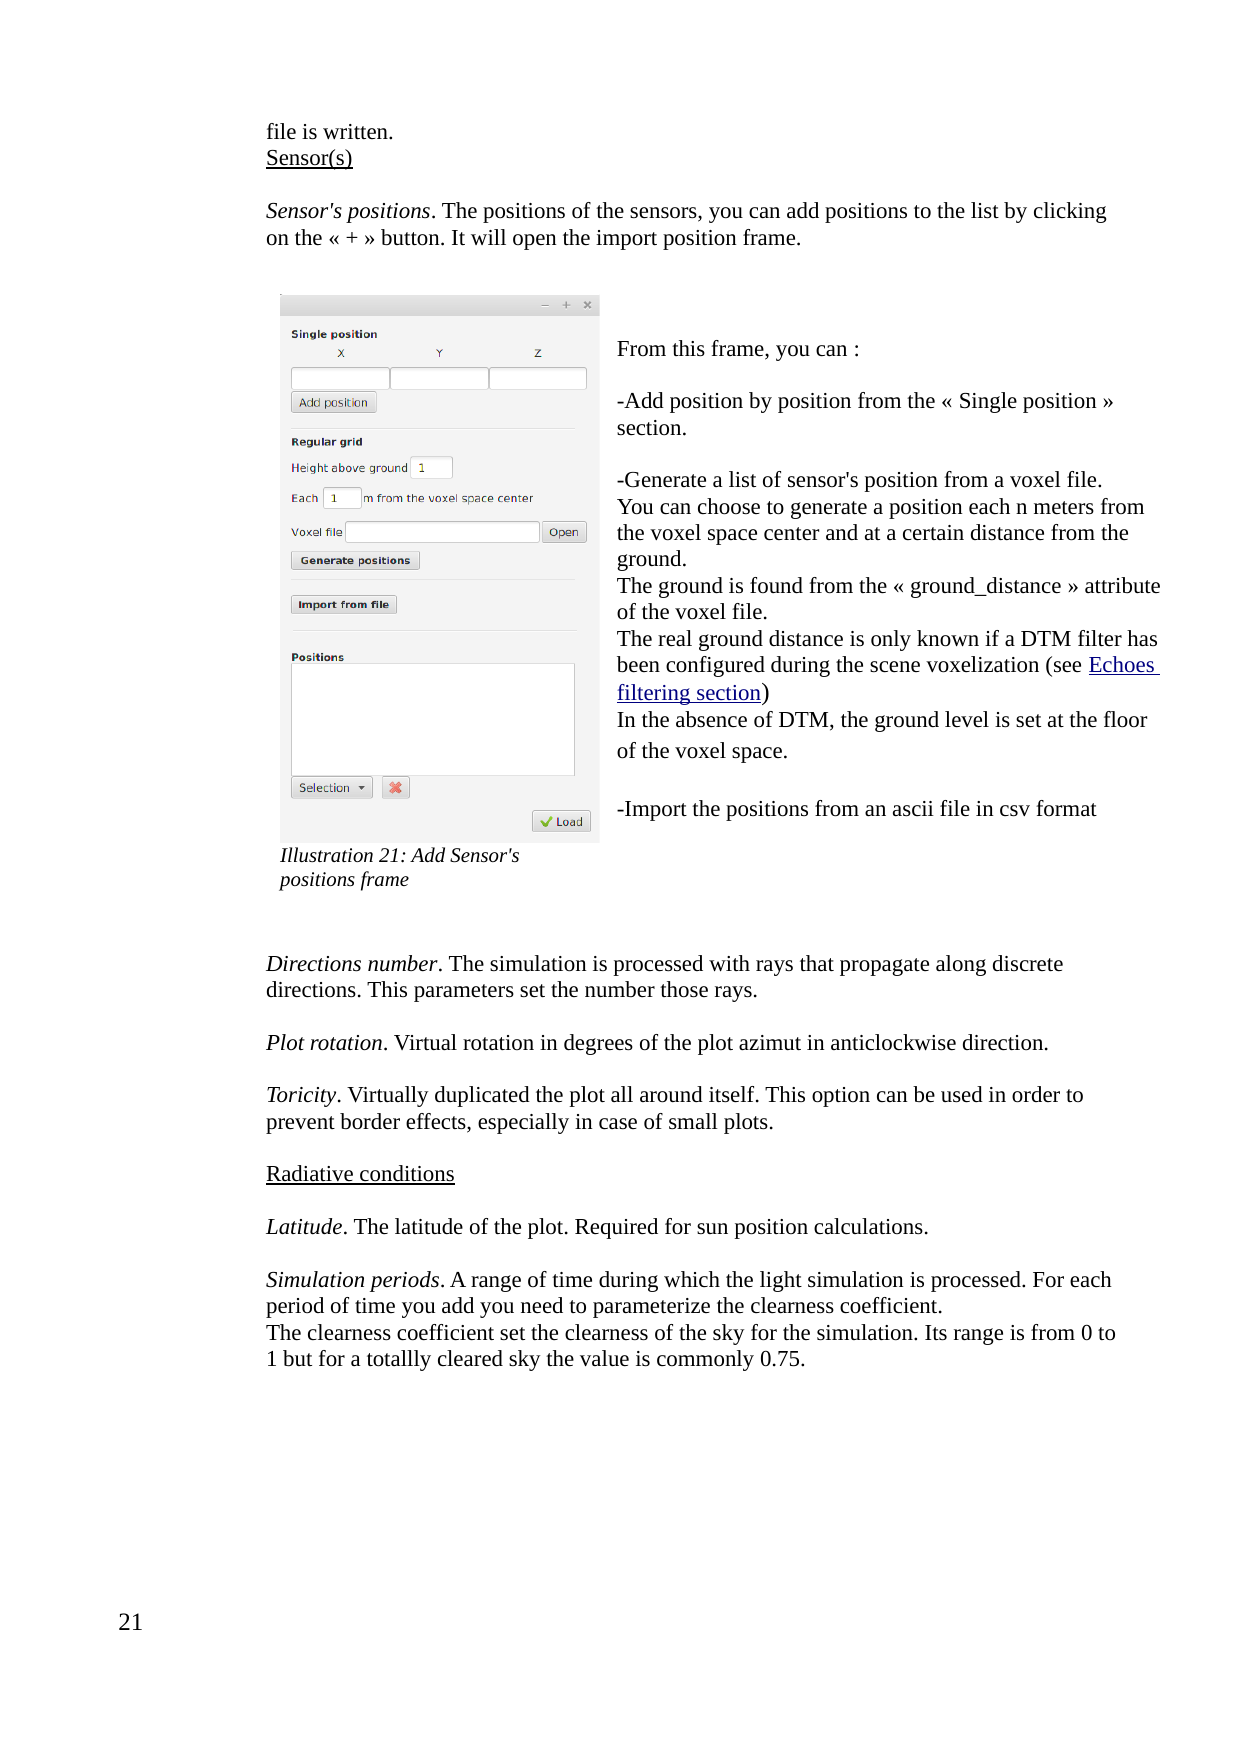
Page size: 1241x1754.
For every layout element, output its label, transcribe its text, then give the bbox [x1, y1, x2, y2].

text Simulation periods. A range of time during which the light simulation is processed. For each period of time you add you need to parameterize the clearness coefficient. [266, 1266, 1122, 1318]
text Sensor's positions. The positions of the sensors, you can add positions to the list by clicking on the « + » button. It will open the import position frame. [266, 197, 1122, 250]
text The clearness coefficient set the clearness of the sky for the simulation. Its range is from 0 to 1 but for a totallly cleared sky the value is commonly 0.75. [266, 1318, 1122, 1371]
text file is written. [266, 118, 1122, 144]
text Toricity. Virtually duplicated the plot all around itself. This option can be used in order to prevent border effects, especially in case of small plots. [266, 1081, 1122, 1134]
text Directions number. The simulation is processed with rays that propagate along discrete directions. This parameters set the number those rays. [266, 949, 1122, 1002]
text Radiative conditions [266, 1160, 1122, 1187]
table_header From this frame, you can : -Add position by position from the « Single position » section. -Generate a list of sensor's position from a voxel file. You can choose to generate a position each n meters from the voxel space center and at a certain distance from the ground. The ground is found from the « ground_distance » attribute of the voxel file. The real ground distance is only known if a DTM filter has been configured during the scene voxelization (see Echoes filtering section) In the absence of DTM, the ground level is set at the floor of the voxel space. -Import the positions from an ascii file in csv format [611, 276, 1172, 897]
picture [280, 294, 600, 843]
text Sensor(s) [266, 144, 1122, 171]
table_header [274, 295, 611, 897]
table_header [274, 276, 611, 294]
text Latitude. The latitude of the plot. Required for sun position calculations. [266, 1213, 1122, 1239]
text Plot rotation. Virtual rotation in degrees of the plot azimut in anticlockwise direction. [266, 1029, 1122, 1055]
